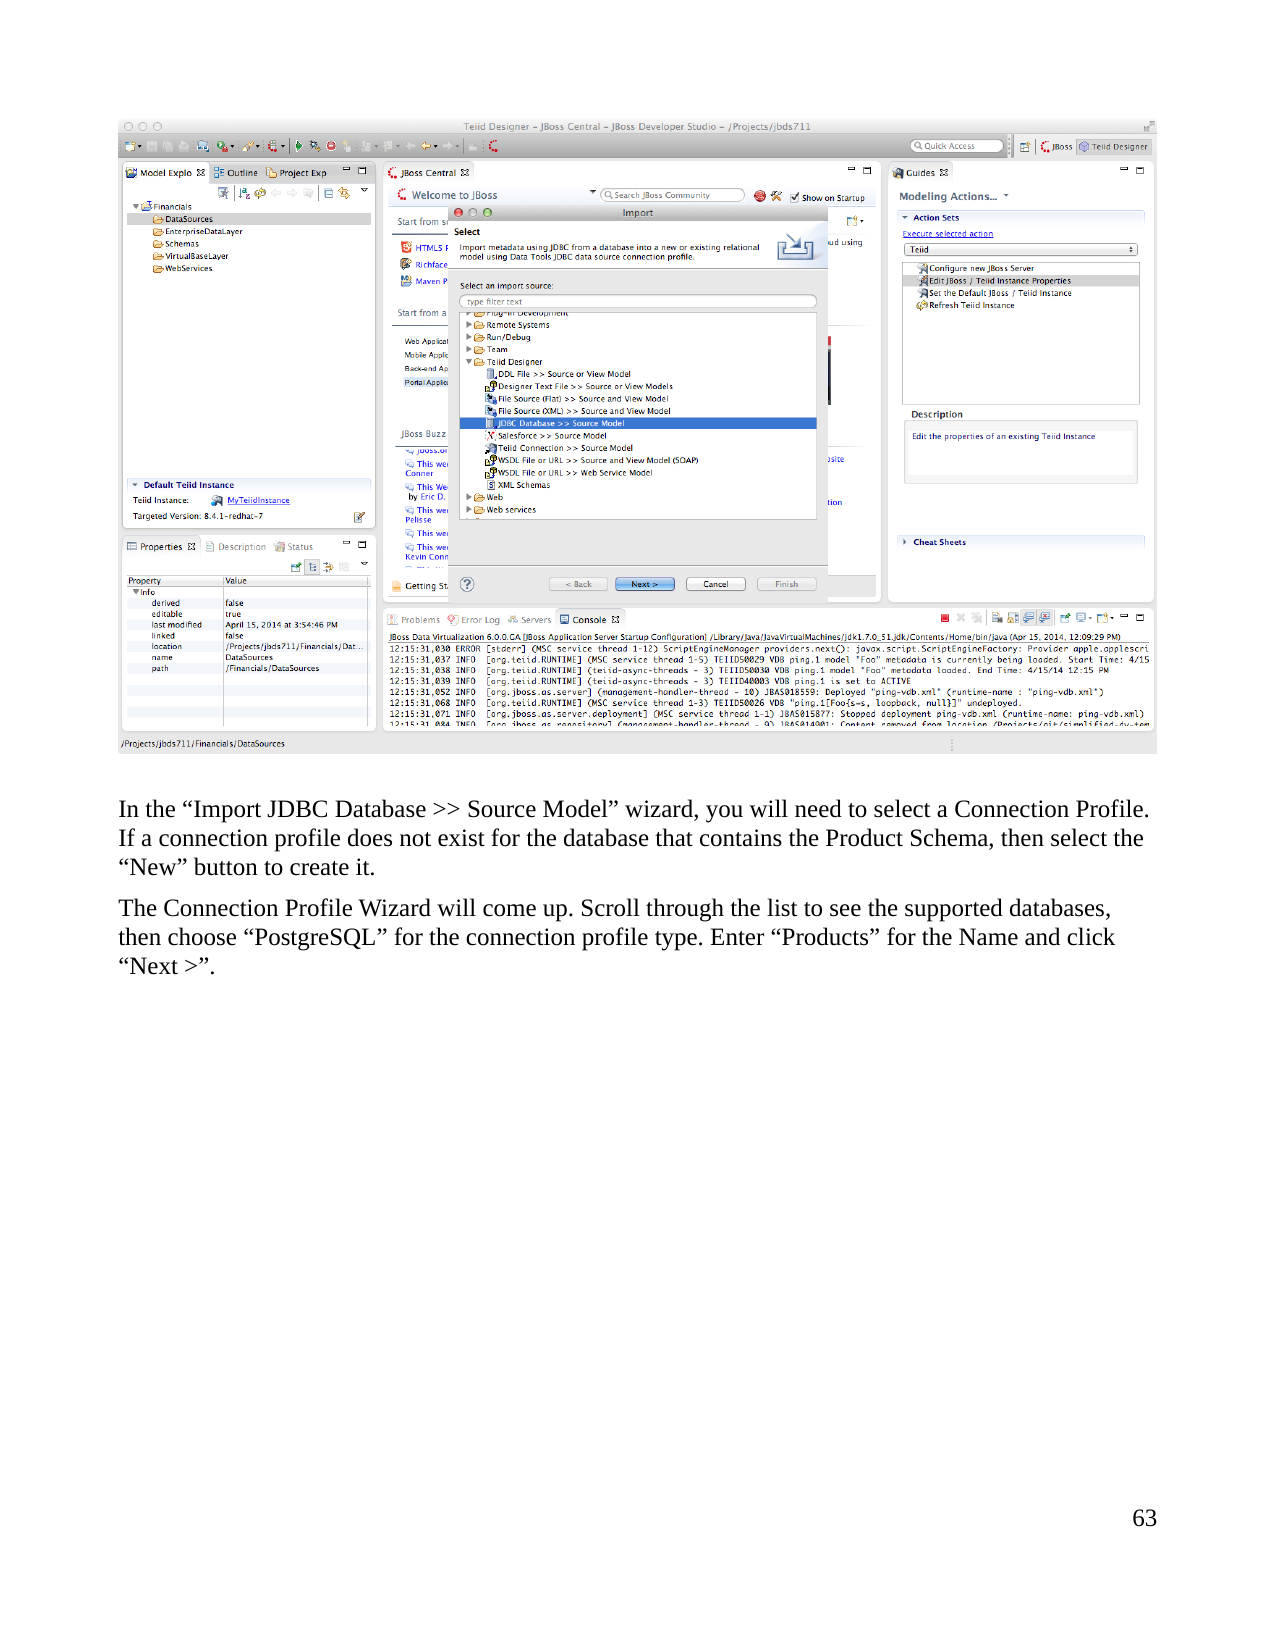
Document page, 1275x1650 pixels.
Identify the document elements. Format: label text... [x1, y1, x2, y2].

text The Connection Profile Wizard will come up. Scroll through the list to see the supported databases, then choose “PostgreSQL” for the connection profile type. Enter “Products” for the Name and click “Next >”. [118, 893, 1157, 979]
text In the “Import JDBC Database >> Source Model” wizard, you will need to select a Connection Profile. If a connection profile does not exist for the database that contains the Product Schema, then select the “New” button to create it. [118, 794, 1157, 881]
picture [118, 118, 1157, 754]
